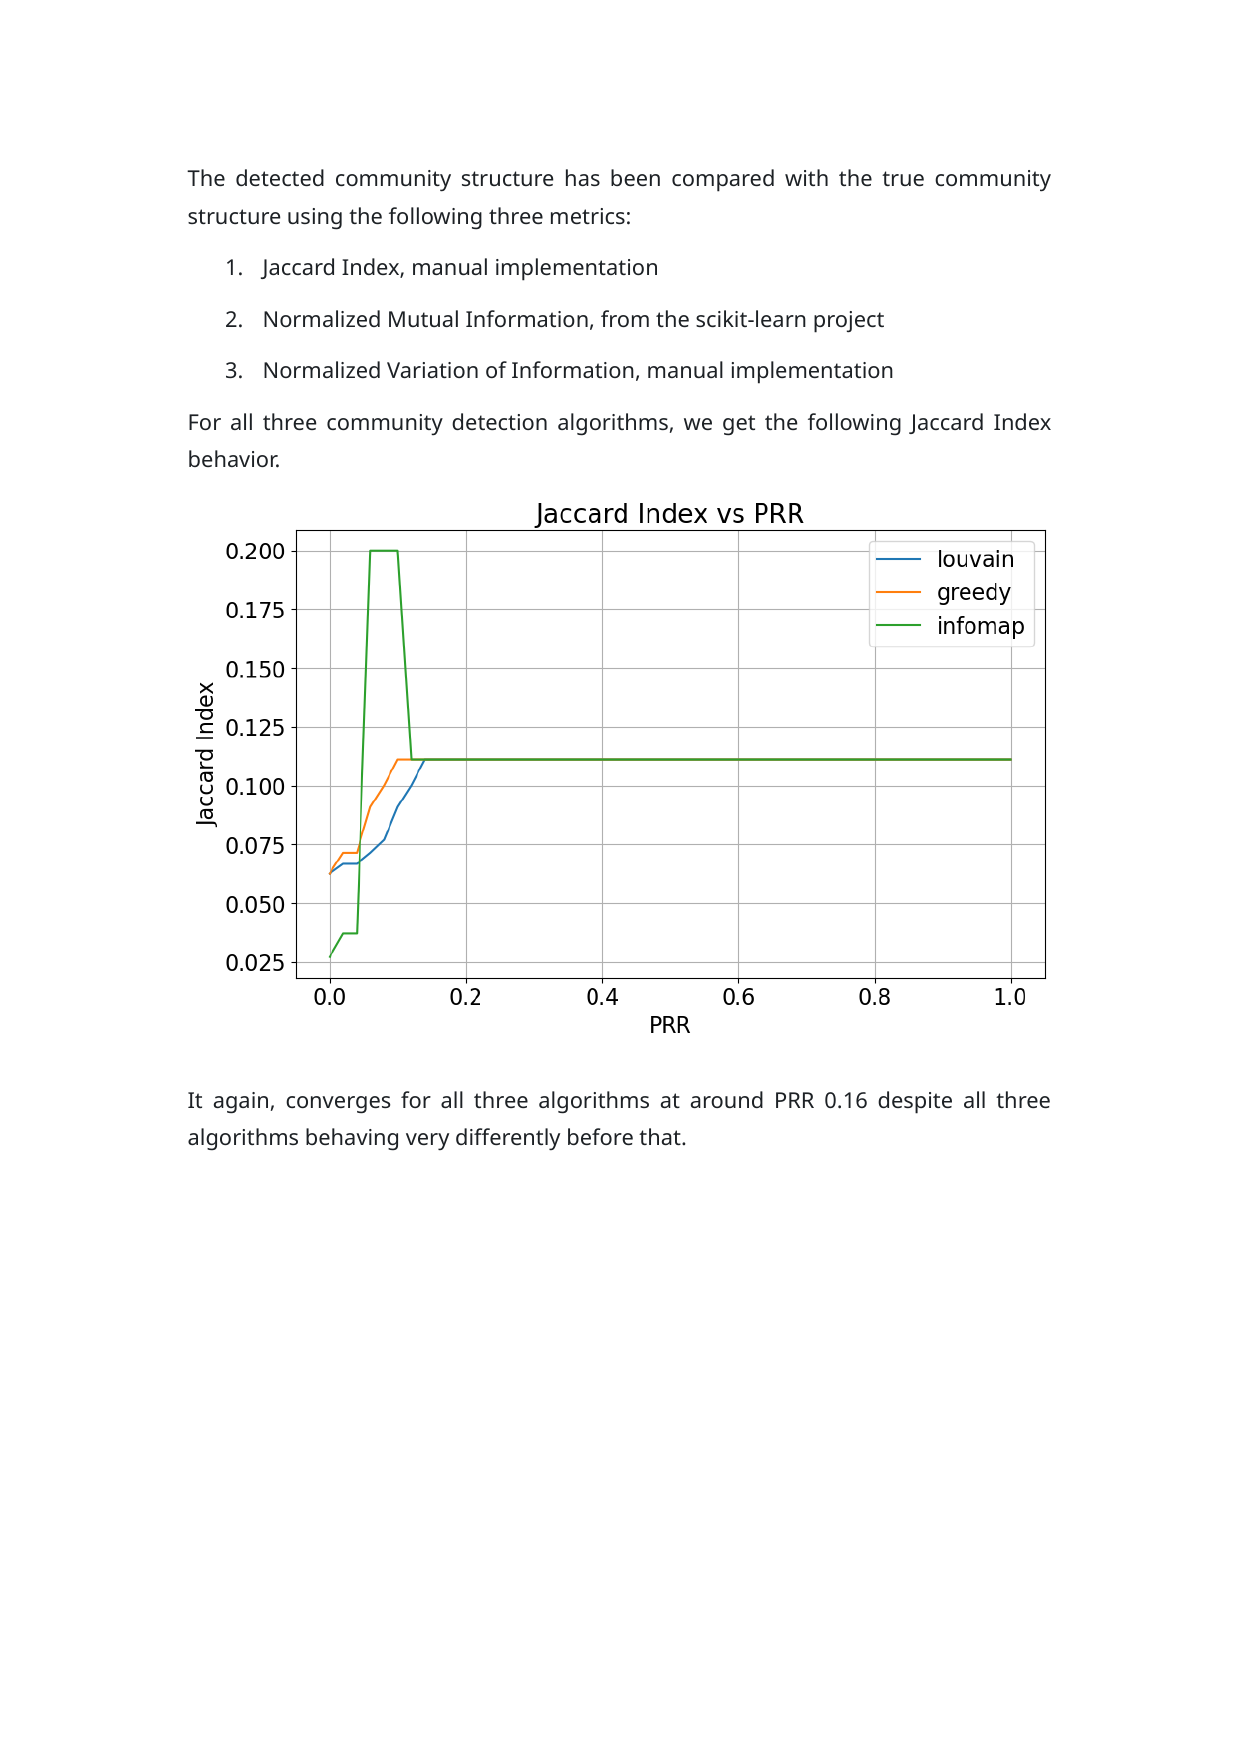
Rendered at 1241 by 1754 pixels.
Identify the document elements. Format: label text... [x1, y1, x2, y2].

list Normalized Variation of Information, manual implementation [225, 354, 1053, 386]
picture [187, 493, 1053, 1046]
list Normalized Mutual Information, from the scikit-learn project [225, 302, 1053, 335]
text For all three community detection algorithms, we get the following Jaccard Index behavior. [187, 405, 1053, 475]
list Jaccard Index, manual implementation [225, 251, 1053, 283]
text It again, converges for all three algorithms at around PRR 0.16 despite all three algorithms behaving very differently before that. [187, 1046, 1053, 1153]
text The detected community structure has been compared with the true community structure using the following three metrics: [187, 162, 1053, 232]
